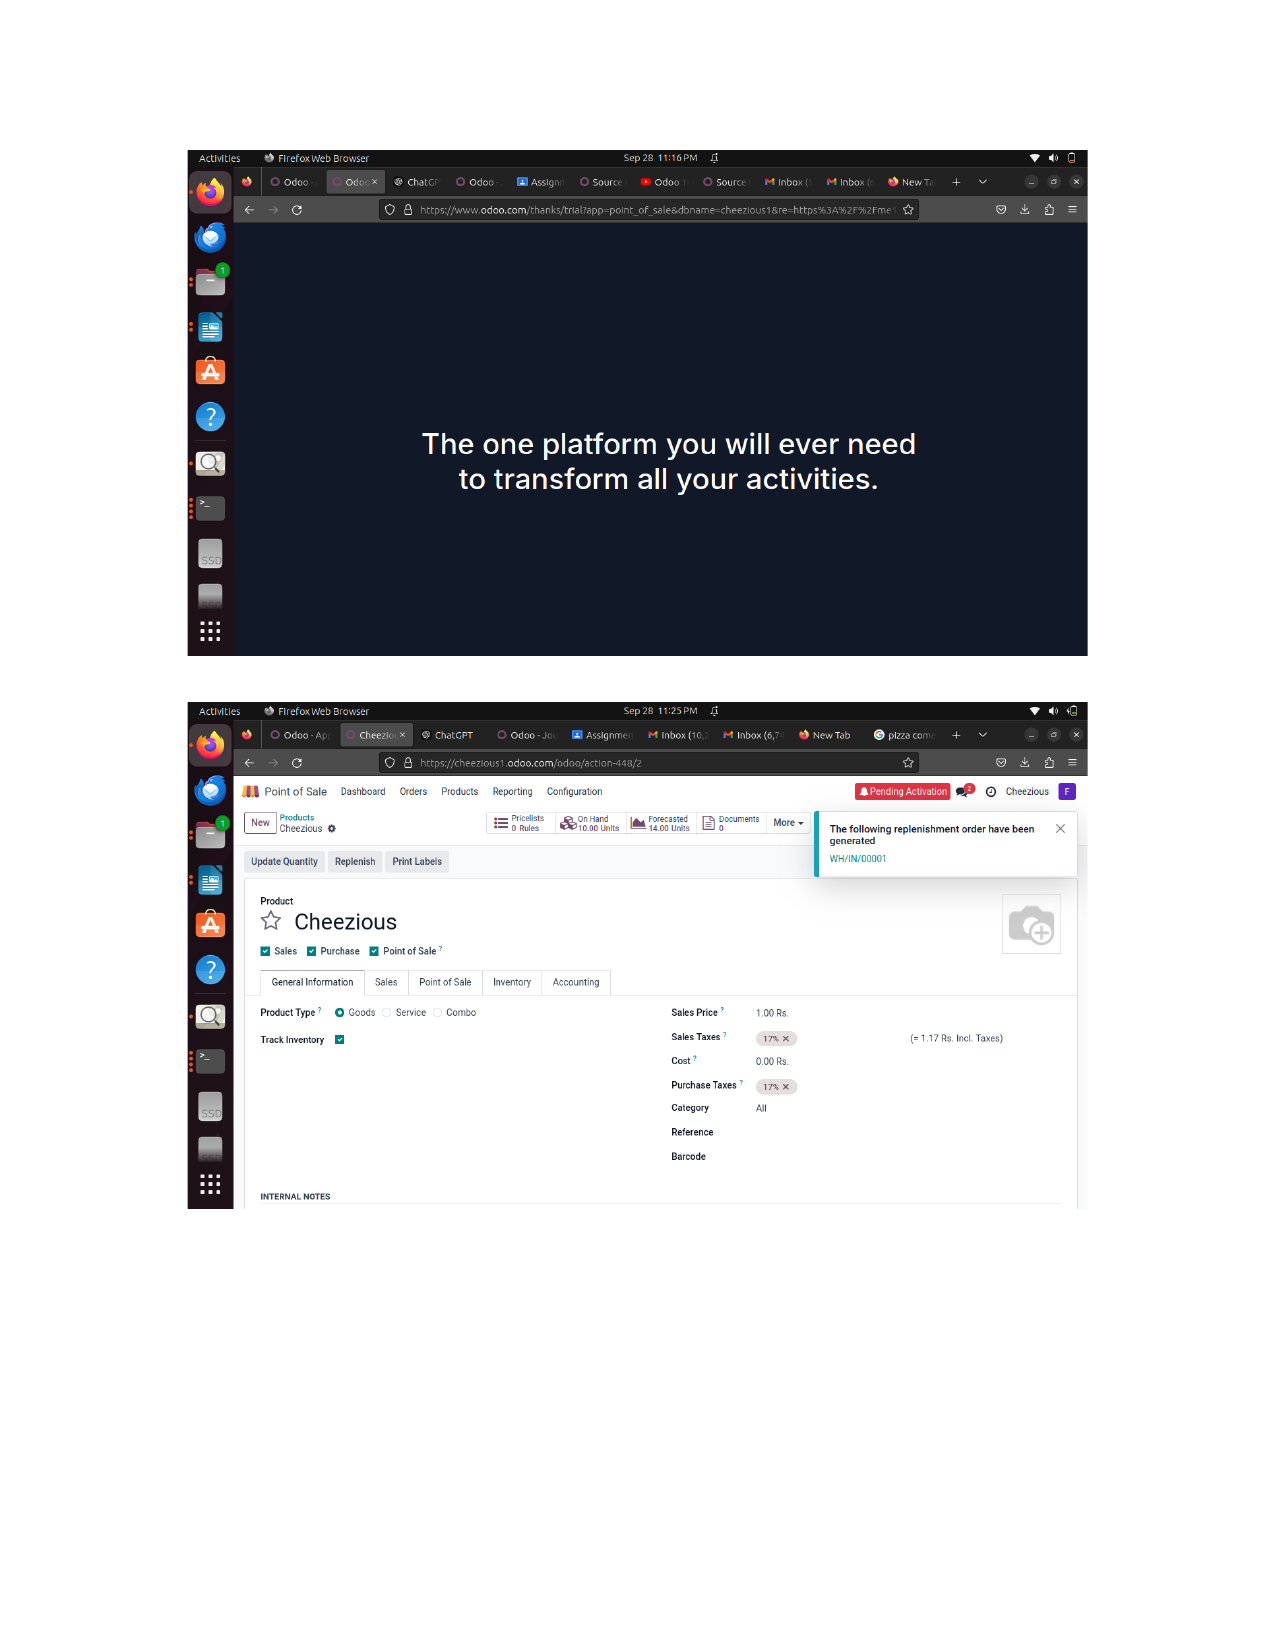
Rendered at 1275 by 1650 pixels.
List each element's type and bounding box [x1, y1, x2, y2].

picture [187, 702, 1088, 1209]
picture [187, 150, 1088, 656]
